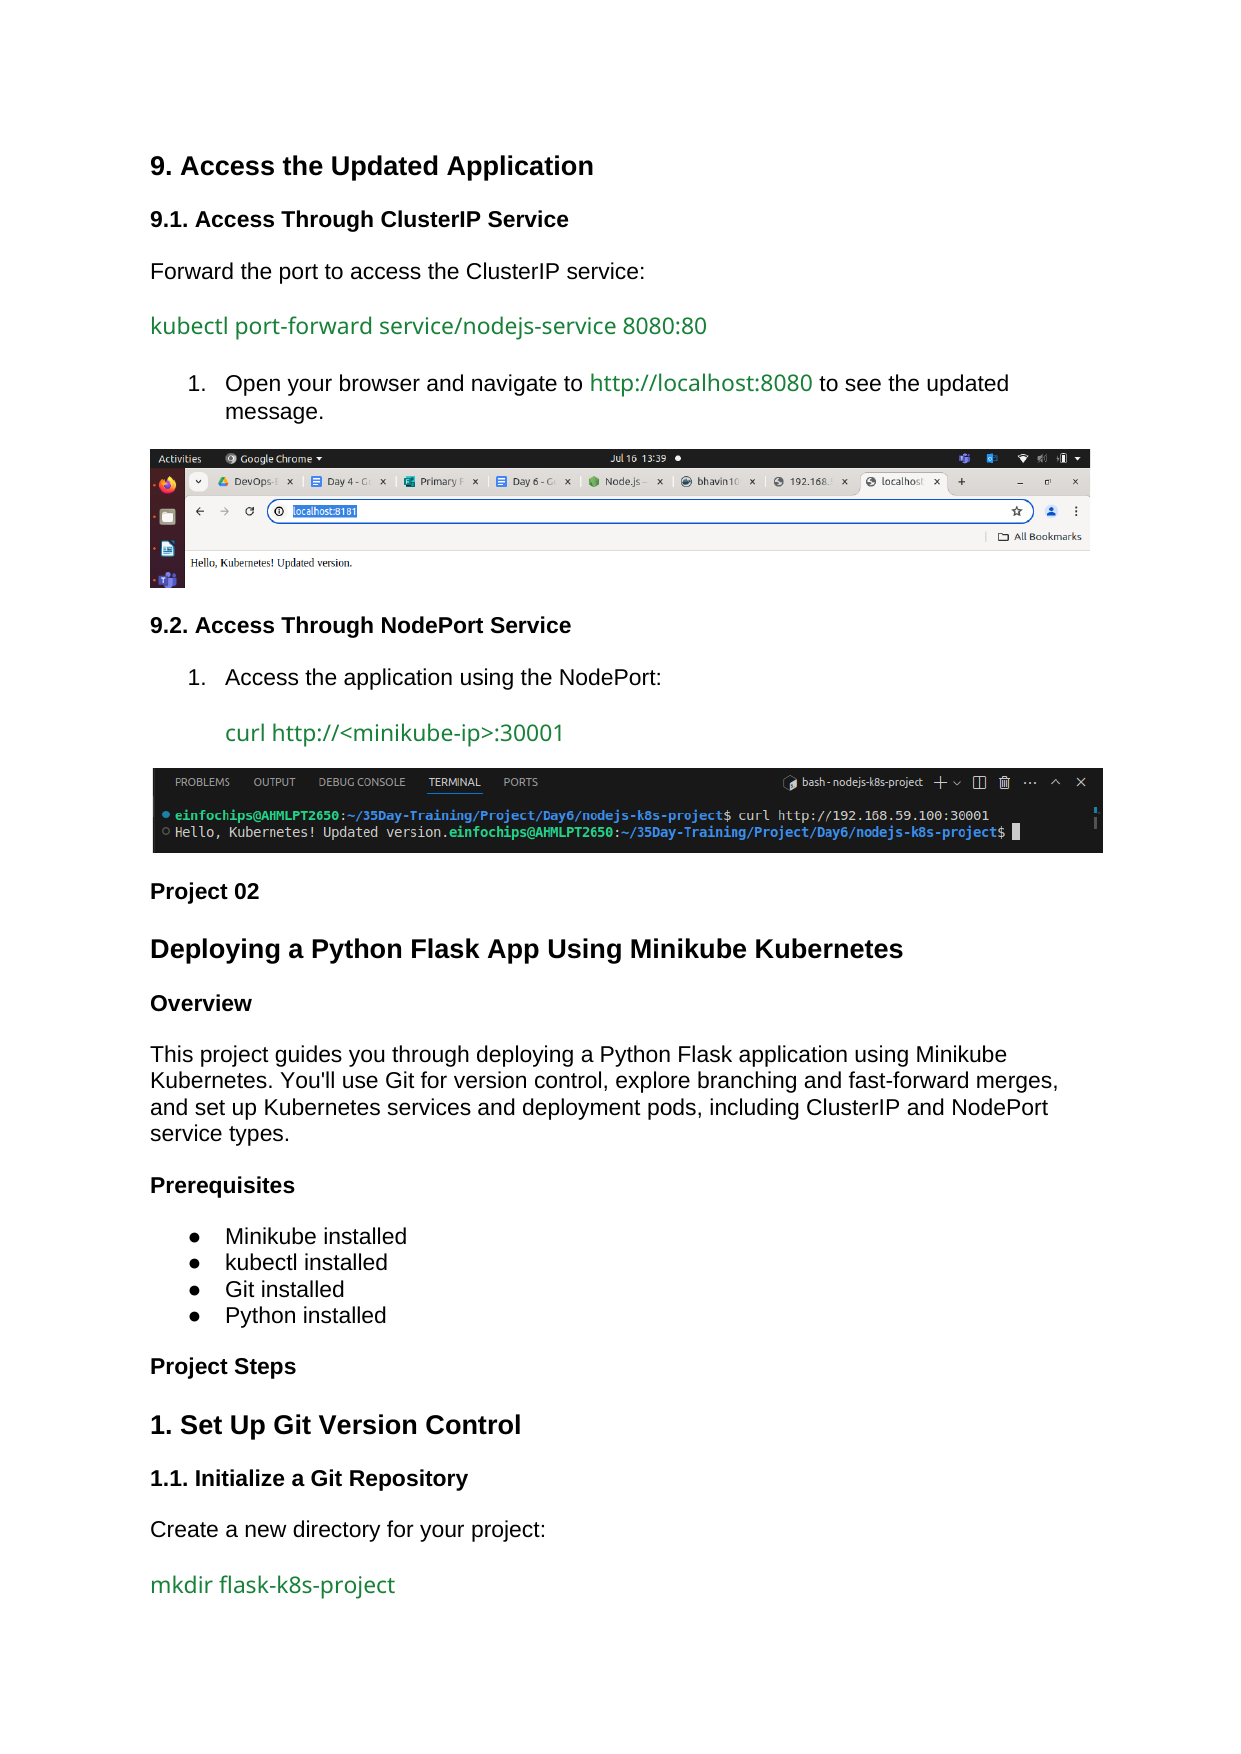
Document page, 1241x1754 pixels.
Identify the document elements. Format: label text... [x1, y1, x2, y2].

picture [152, 805, 1103, 853]
text 1.1. Initialize a Git Repository [150, 1465, 1090, 1491]
subtitle Overview [150, 990, 1090, 1016]
text Project 02 [150, 773, 1090, 904]
list Git installed [187, 1276, 1090, 1302]
text Forward the port to access the ClusterIP service: kubectl port-forward service/nodejs-service 8080:80 [150, 258, 1090, 342]
text Create a new directory for your project: mkdir flask-k8s-project [150, 1516, 1090, 1600]
subtitle 9. Access the Updated Application [150, 150, 1090, 181]
text 9.2. Access Through NodePort Service [150, 450, 1090, 639]
list Minikube installed [187, 1223, 1090, 1249]
text 9.1. Access Through ClusterIP Service [150, 206, 1090, 233]
subtitle Deploying a Python Flask App Using Minikube Kubernetes [150, 933, 1090, 965]
list kubectl installed [187, 1249, 1090, 1276]
subtitle Prerequisites [150, 1172, 1090, 1198]
subtitle Project Steps [150, 1353, 1090, 1380]
subtitle 1. Set Up Git Version Control [150, 1409, 1090, 1440]
list Python installed [187, 1302, 1090, 1328]
list Open your browser and navigate to http://localhost:8080 to see the updated message. [187, 367, 1090, 424]
text This project guides you through deploying a Python Flask application using Minikube Kubernetes. You'll use Git for version control, explore branching and fast-forward merges, and set up Kubernetes services and deployment pods, including ClusterIP and NodePort service types. [150, 1041, 1090, 1147]
list Access the application using the NodePort: curl http://<minikube-ip>:30001 [187, 664, 1090, 748]
